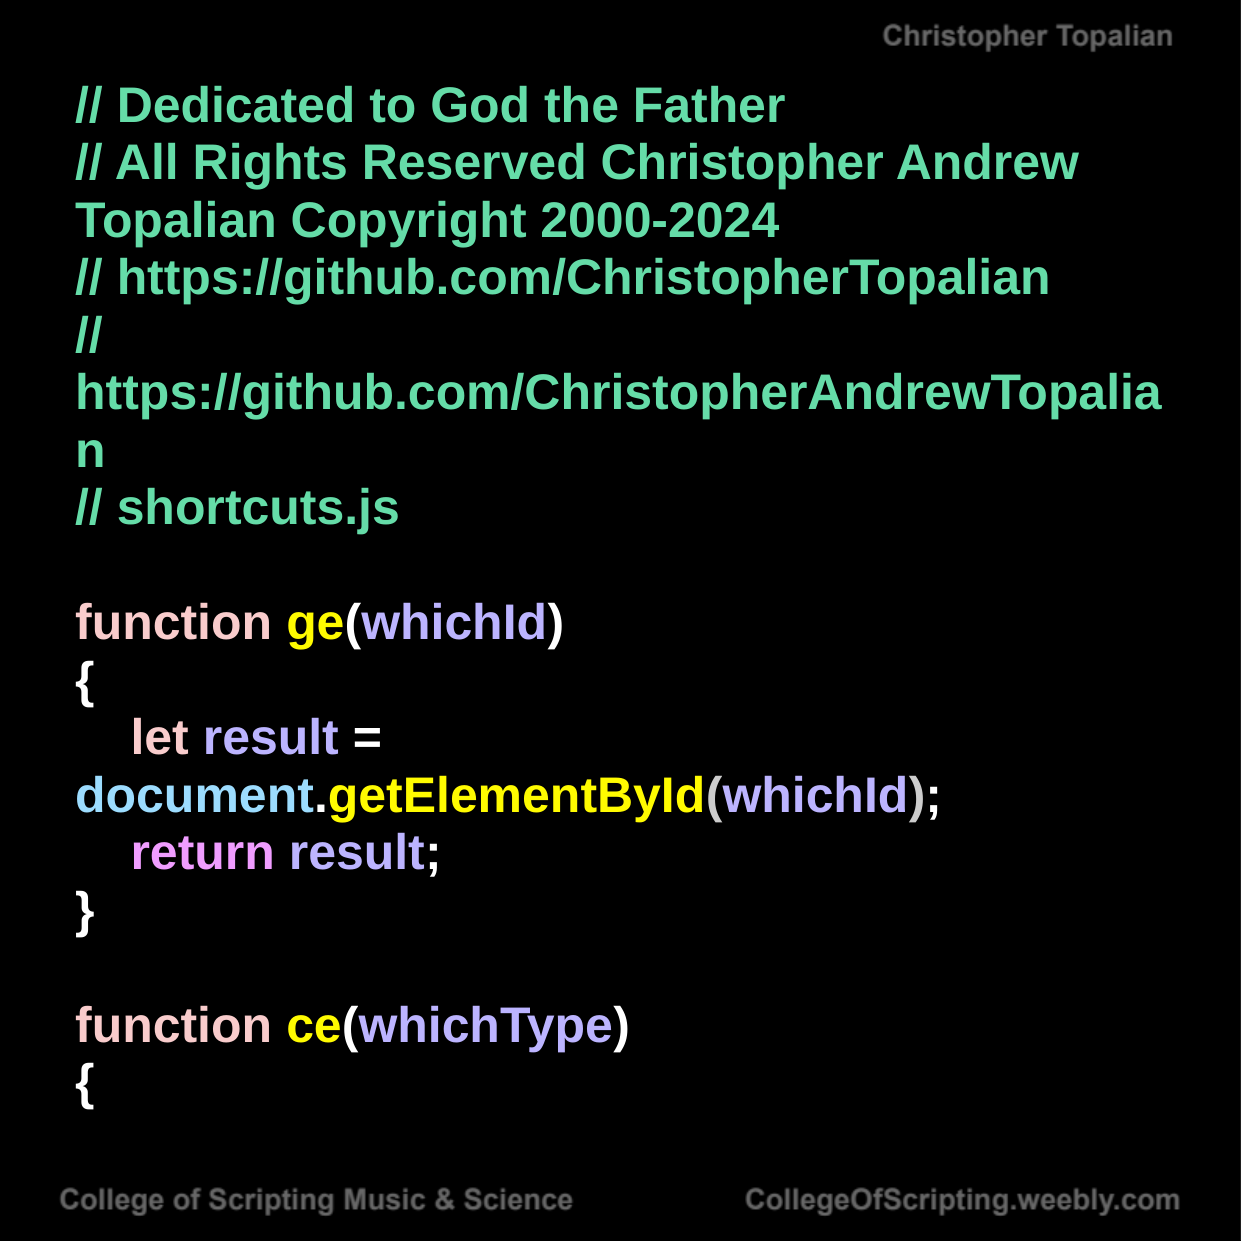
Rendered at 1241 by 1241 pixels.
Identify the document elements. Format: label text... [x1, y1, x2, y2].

text // https://github.com/ChristopherTopalian [75, 247, 1166, 305]
text let result = document.getElementById(whichId); [75, 707, 1166, 822]
text } [75, 880, 1166, 937]
text // Dedicated to God the Father [75, 75, 1166, 132]
text // All Rights Reserved Christopher Andrew Topalian Copyright 2000-2024 [75, 132, 1166, 247]
text function ge(whichId) [75, 592, 1166, 650]
text // https://github.com/ChristopherAndrewTopalian [75, 305, 1166, 477]
text function ce(whichType) [75, 995, 1166, 1052]
text { [75, 1052, 1166, 1110]
text // shortcuts.js [75, 477, 1166, 535]
text return result; [75, 822, 1166, 880]
text { [75, 650, 1166, 707]
